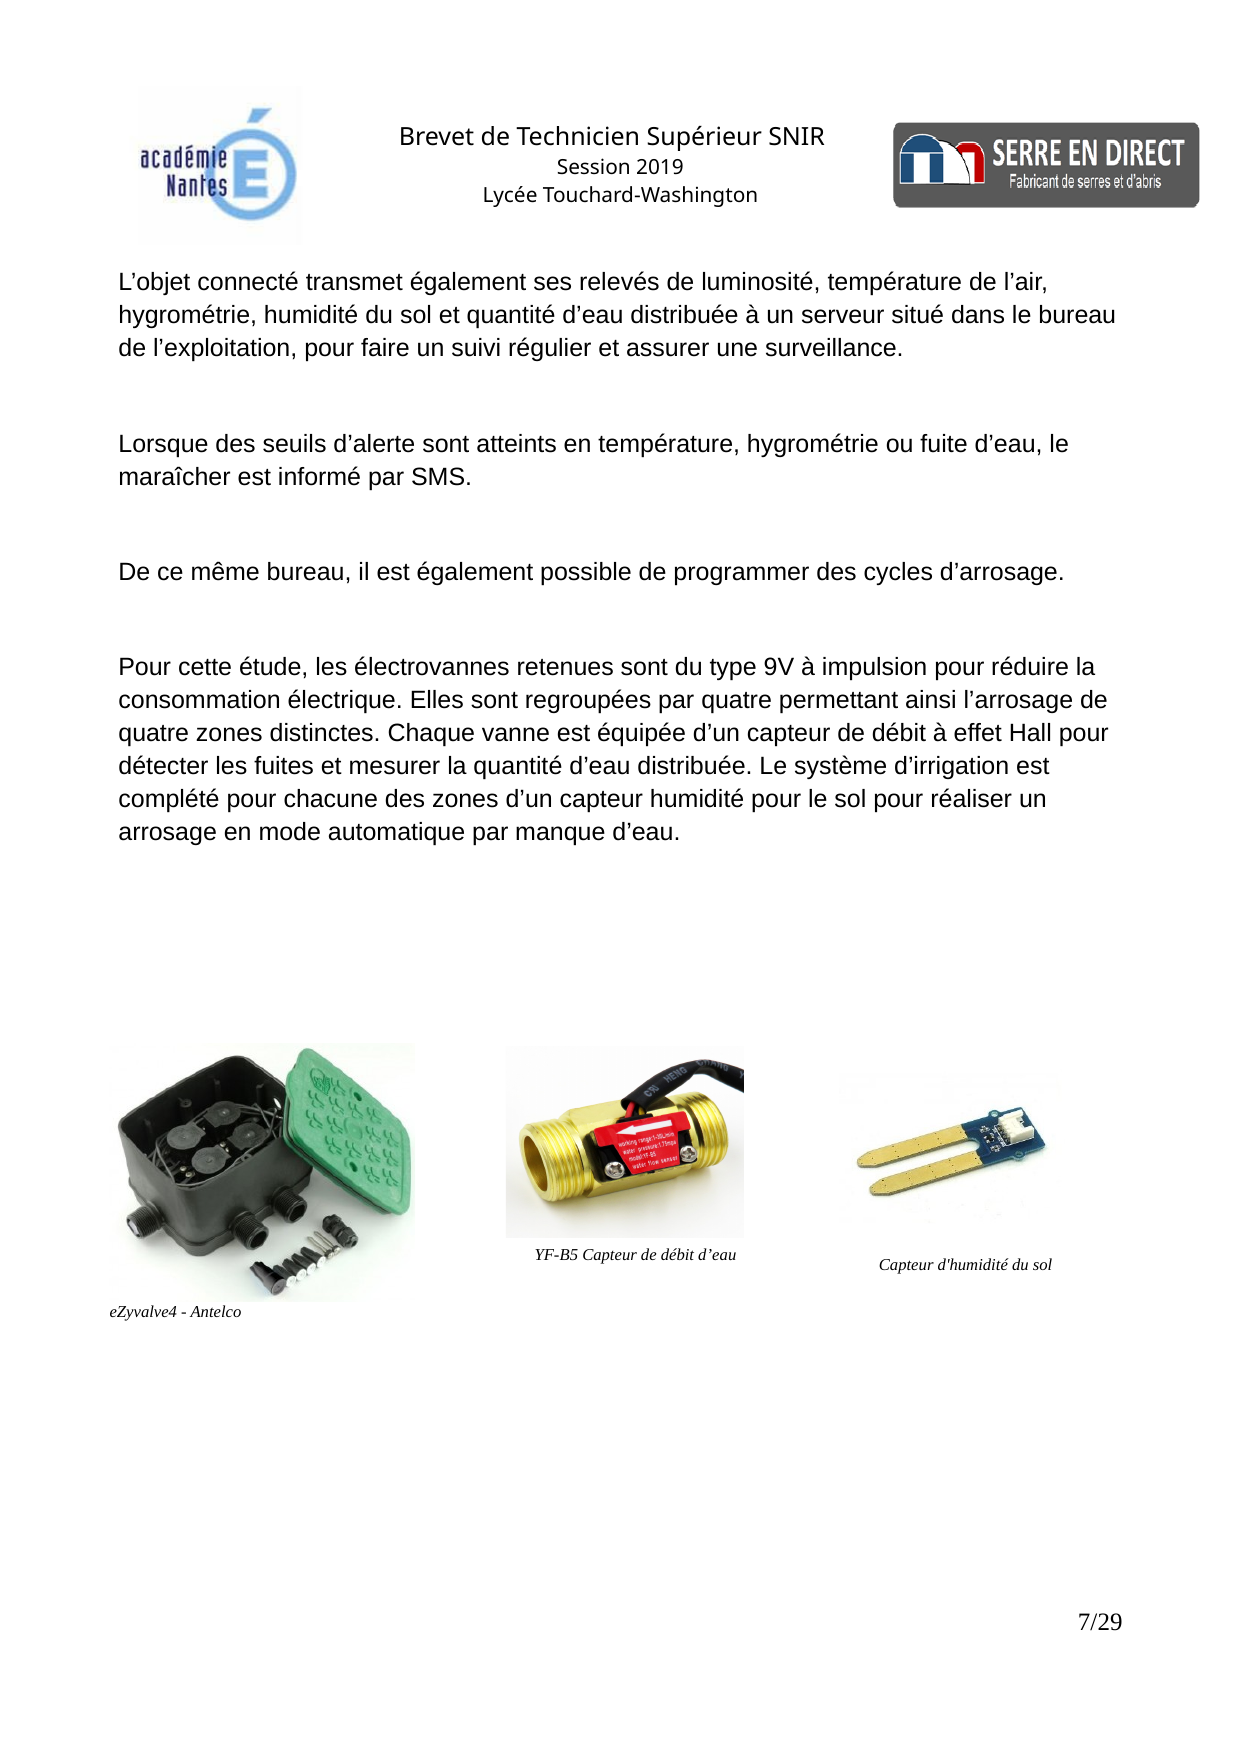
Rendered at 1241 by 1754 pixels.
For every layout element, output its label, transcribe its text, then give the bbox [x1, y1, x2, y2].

picture [113, 86, 322, 248]
picture [839, 1048, 1065, 1248]
text Lorsque des seuils d’alerte sont atteints en température, hygrométrie ou fuite d’eau, le maraîcher est informé par SMS. [118, 428, 1122, 490]
text Capteur d'humidité du sol [825, 1050, 1107, 1276]
text YF-B5 Capteur de débit d’eau [489, 1047, 783, 1266]
text De ce même bureau, il est également possible de programmer des cycles d’arrosage. [118, 557, 1122, 586]
picture [888, 120, 1203, 212]
text Pour cette étude, les électrovannes retenues sont du type 9V à impulsion pour réduire la consommation électrique. Elles sont regroupées par quatre permettant ainsi l’arrosage de quatre zones distinctes. Chaque vanne est équipée d’un capteur de débit à effet Hall pour détecter les fuites et mesurer la quantité d’eau distribuée. Le système d’irrigation est complété pour chacune des zones d’un capteur humidité pour le sol pour réaliser un arrosage en mode automatique par manque d’eau. [118, 652, 1122, 846]
picture [109, 1043, 415, 1302]
text L’objet connecté transmet également ses relevés de luminosité, température de l’air, hygrométrie, humidité du sol et quantité d’eau distribuée à un serveur situé dans le bureau de l’exploitation, pour faire un suivi régulier et assurer une surveillance. [118, 267, 1122, 362]
text eZyvalve4 - Antelco [109, 1302, 415, 1321]
picture [505, 1046, 744, 1238]
